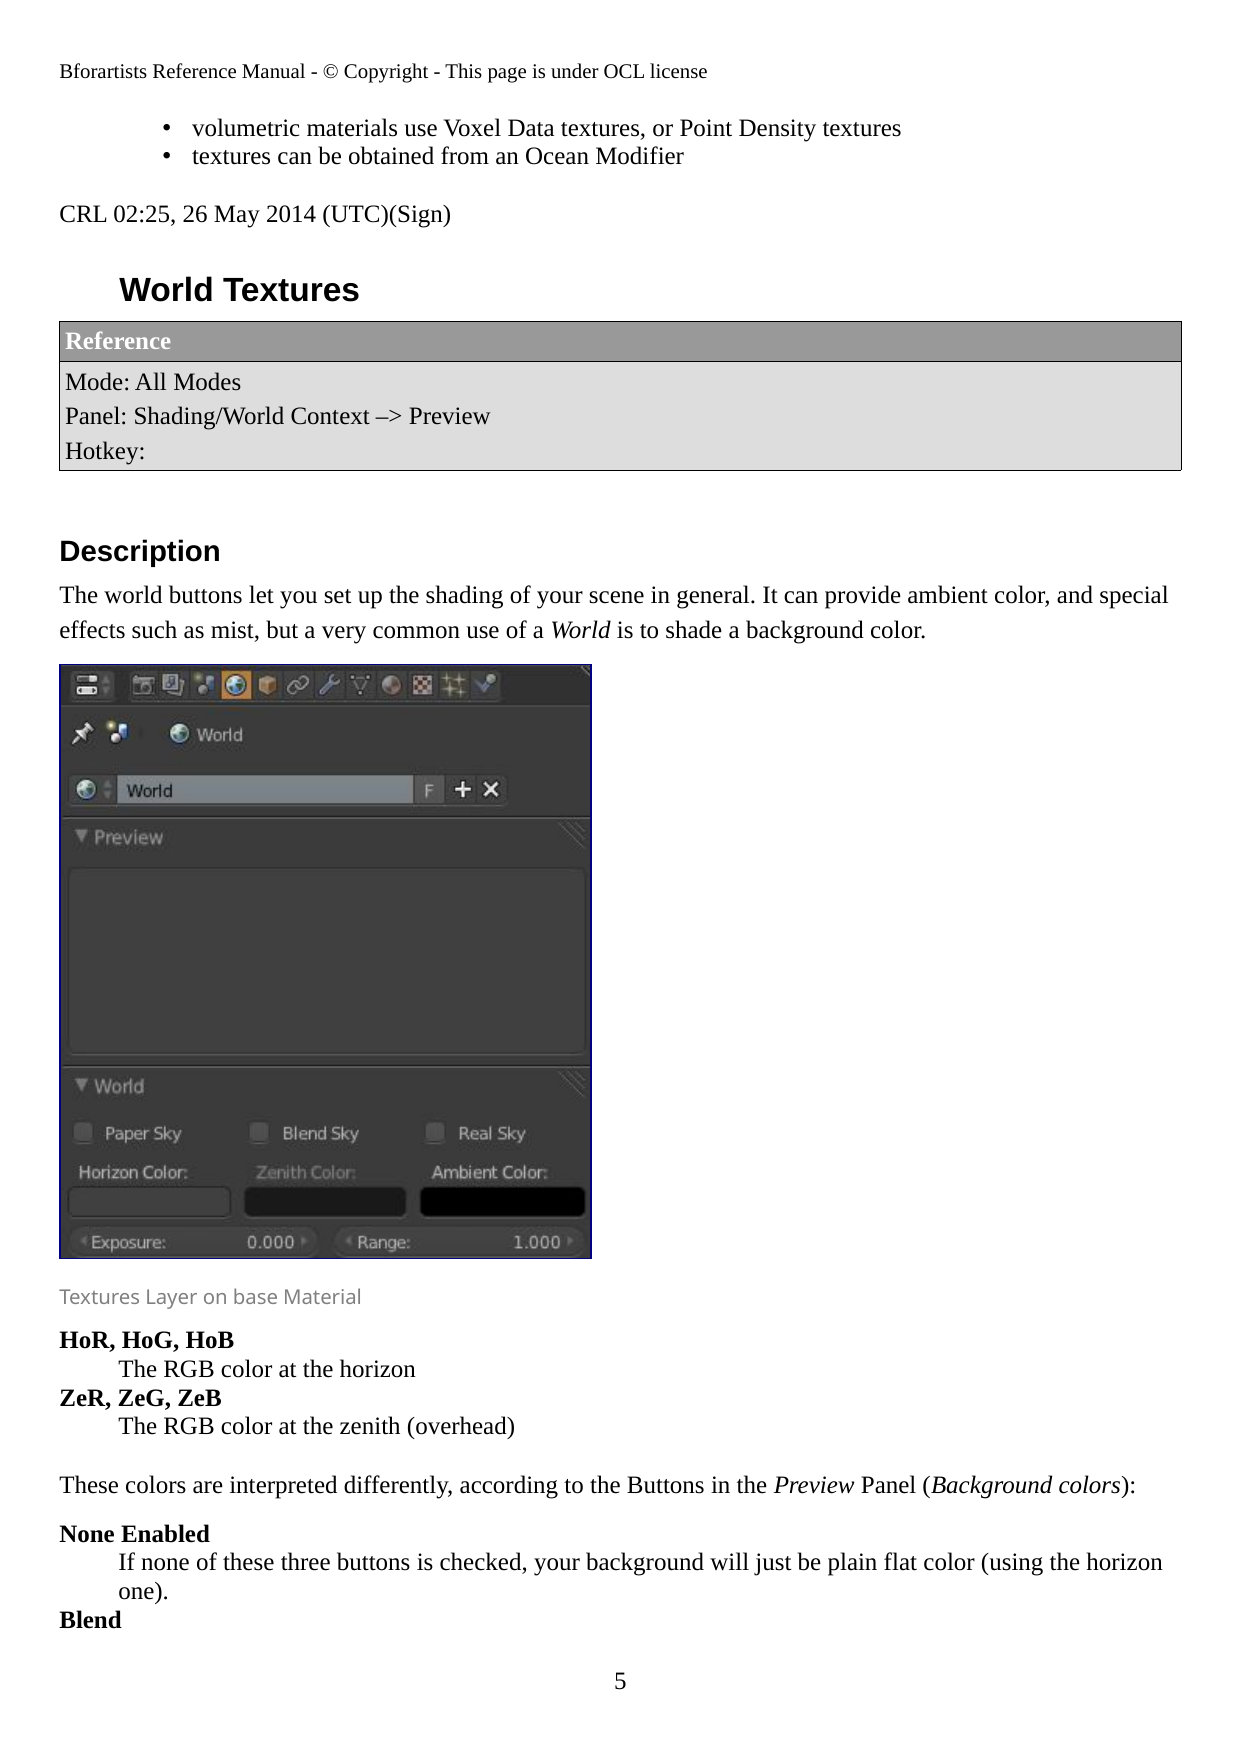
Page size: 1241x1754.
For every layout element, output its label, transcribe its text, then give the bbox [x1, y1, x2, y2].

text The world buttons let you set up the shading of your scene in general. It can provide ambient color, and special effects such as mist, but a very common use of a World is to shade a background color. [59, 580, 1181, 643]
list textures can be obtained from an Ocean Modifier [162, 141, 1181, 170]
text Textures Layer on base Material [59, 1279, 1181, 1311]
table_cell Mode: All Modes Panel: Shading/World Context –> Preview Hotkey: [60, 362, 1181, 470]
subtitle World Textures [59, 269, 1181, 308]
list The RGB color at the horizon [118, 1354, 1181, 1383]
subtitle Blend [59, 1605, 1181, 1634]
subtitle Description [59, 534, 1181, 568]
subtitle ZeR, ZeG, ZeB [59, 1383, 1181, 1411]
text These colors are interpreted differently, according to the Buttons in the Preview Panel (Background colors): [59, 1470, 1181, 1498]
picture [61, 665, 590, 1258]
subtitle None Enabled [59, 1519, 1181, 1547]
table_header Reference [60, 322, 1181, 361]
list The RGB color at the zenith (overhead) [118, 1411, 1181, 1440]
text CRL 02:25, 26 May 2014 (UTC)(Sign) [59, 199, 1181, 228]
list volumetric materials use Voxel Data textures, or Point Density textures [162, 113, 1181, 141]
subtitle HoR, HoG, HoB [59, 1325, 1181, 1354]
list If none of these three buttons is checked, your background will just be plain flat color (using the horizon one). [118, 1547, 1181, 1605]
